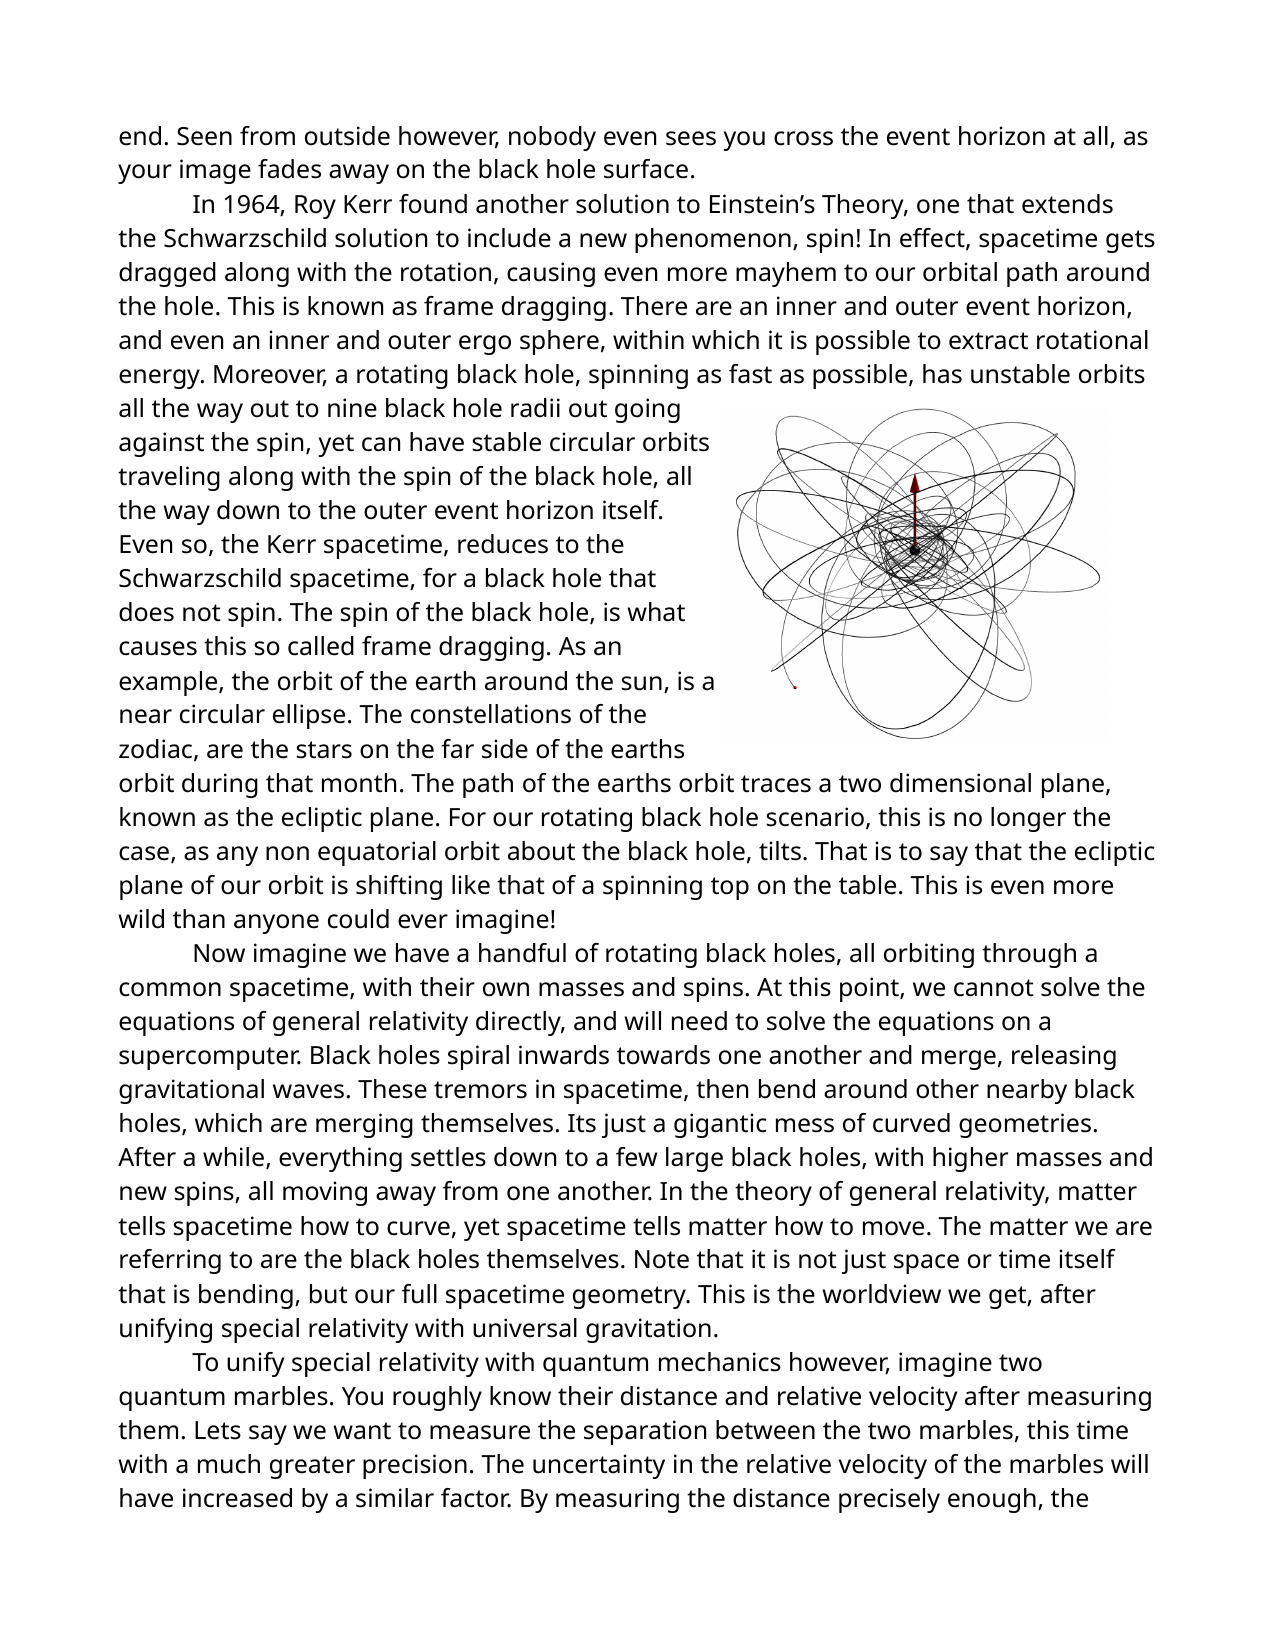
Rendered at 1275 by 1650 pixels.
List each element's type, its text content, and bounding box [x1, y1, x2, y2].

text end. Seen from outside however, nobody even sees you cross the event horizon at all, as your image fades away on the black hole surface. [118, 118, 1157, 186]
text Now imagine we have a handful of rotating black holes, all orbiting through a common spacetime, with their own masses and spins. At this point, we cannot solve the equations of general relativity directly, and will need to solve the equations on a supercomputer. Black holes spiral inwards towards one another and merge, releasing gravitational waves. These tremors in spacetime, then bend around other nearby black holes, which are merging themselves. Its just a gigantic mess of curved geometries. After a while, everything settles down to a few large black holes, with higher masses and new spins, all moving away from one another. In the theory of general relativity, matter tells spacetime how to curve, yet spacetime tells matter how to move. The matter we are referring to are the black holes themselves. Note that it is not just space or time itself that is bending, but our full spacetime geometry. This is the worldview we get, after unifying special relativity with universal gravitation. [118, 936, 1157, 1344]
picture [719, 403, 1110, 746]
text In 1964, Roy Kerr found another solution to Einstein’s Theory, one that extends the Schwarzschild solution to include a new phenomenon, spin! In effect, spacetime gets dragged along with the rotation, causing even more mayhem to our orbital path around the hole. This is known as frame dragging. There are an inner and outer event horizon, and even an inner and outer ergo sphere, within which it is possible to extract rotational energy. Moreover, a rotating black hole, spinning as fast as possible, has unstable orbits all the way out to nine black hole radii out going against the spin, yet can have stable circular orbits traveling along with the spin of the black hole, all the way down to the outer event horizon itself. Even so, the Kerr spacetime, reduces to the Schwarzschild spacetime, for a black hole that does not spin. The spin of the black hole, is what causes this so called frame dragging. As an example, the orbit of the earth around the sun, is a near circular ellipse. The constellations of the zodiac, are the stars on the far side of the earths orbit during that month. The path of the earths orbit traces a two dimensional plane, known as the ecliptic plane. For our rotating black hole scenario, this is no longer the case, as any non equatorial orbit about the black hole, tilts. That is to say that the ecliptic plane of our orbit is shifting like that of a spinning top on the table. This is even more wild than anyone could ever imagine! [118, 186, 1157, 936]
text To unify special relativity with quantum mechanics however, imagine two quantum marbles. You roughly know their distance and relative velocity after measuring them. Lets say we want to measure the separation between the two marbles, this time with a much greater precision. The uncertainty in the relative velocity of the marbles will have increased by a similar factor. By measuring the distance precisely enough, the [118, 1344, 1157, 1515]
